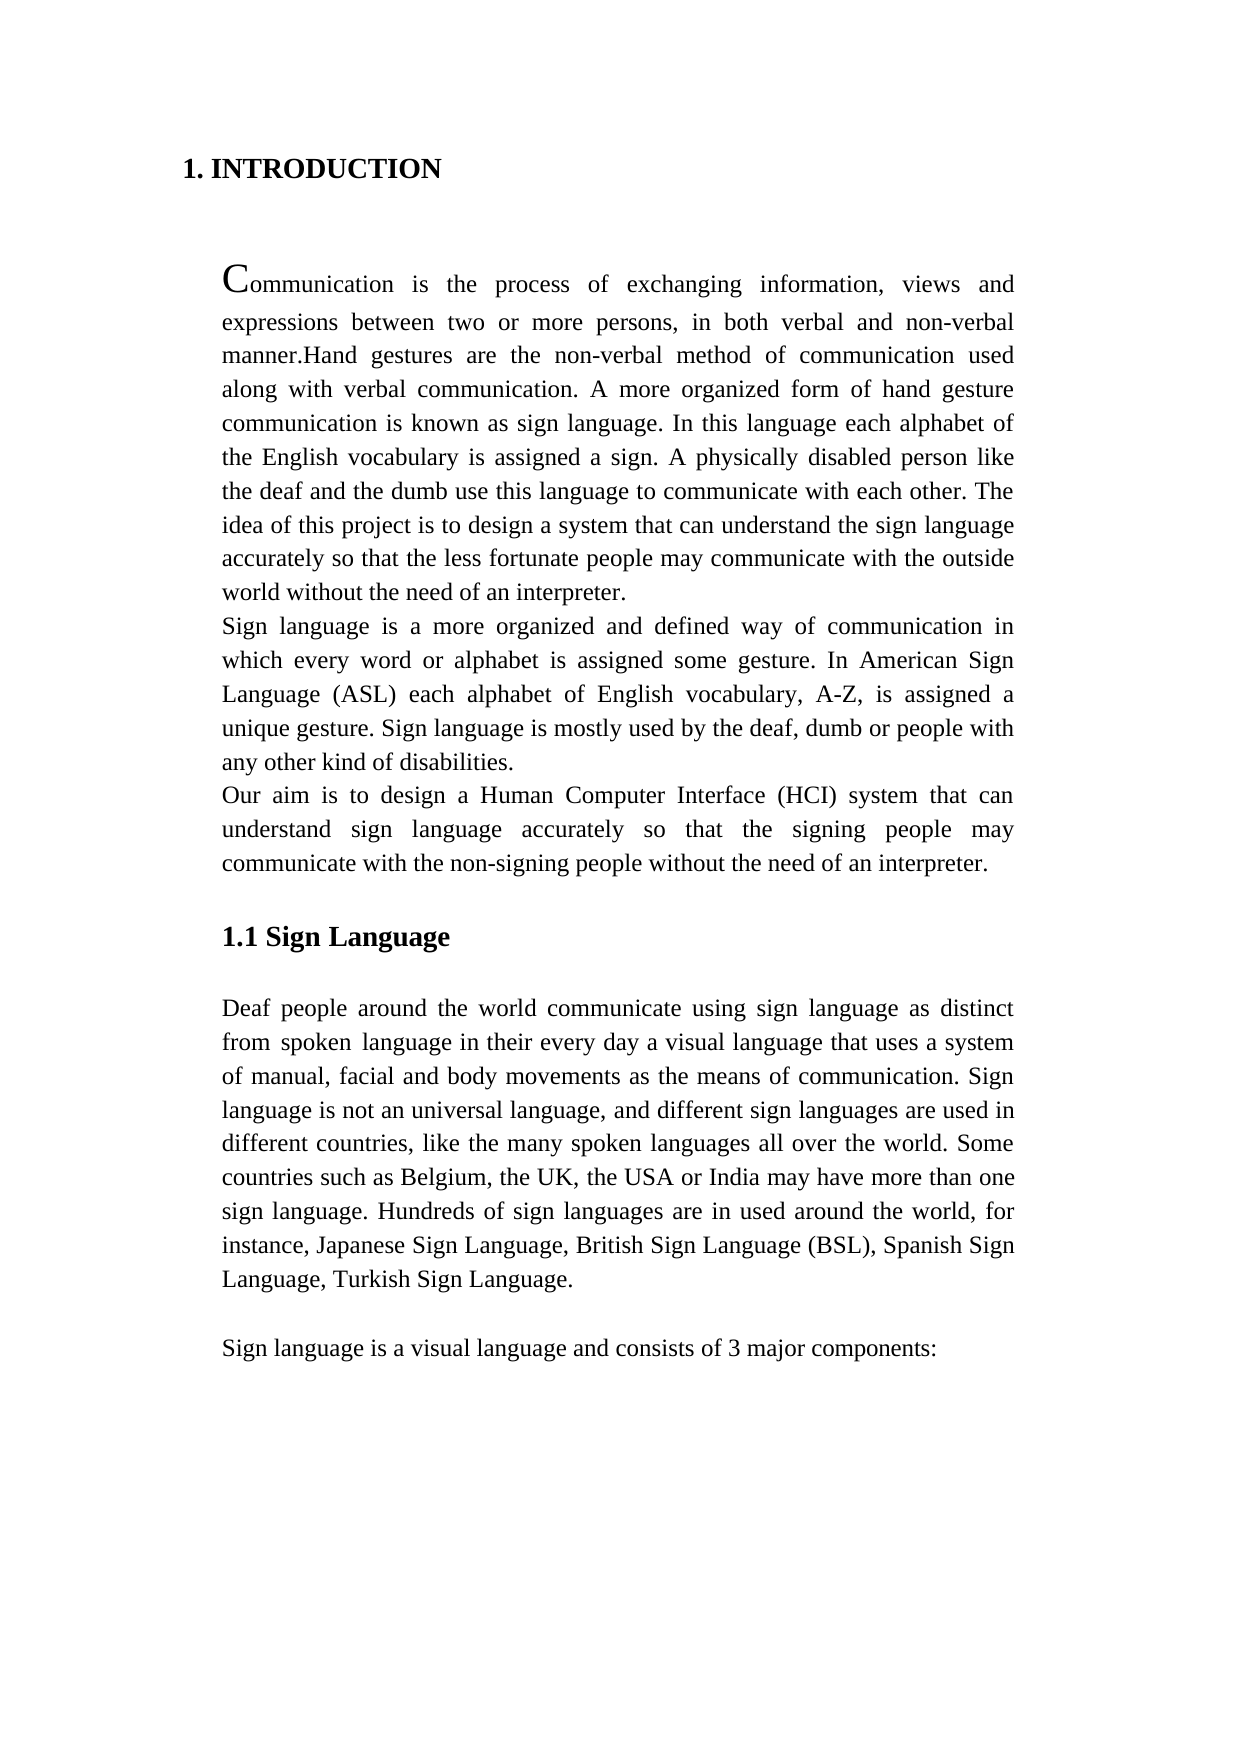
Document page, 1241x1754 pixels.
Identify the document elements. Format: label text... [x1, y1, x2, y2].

subtitle 1.1 Sign Language [222, 919, 1065, 952]
text Sign language is a visual language and consists of 3 major components: [222, 1333, 1065, 1362]
text Deaf people around the world communicate using sign language as distinct from spoken language in their every day a visual language that uses a system of manual, facial and body movements as the means of communication. Sign language is not an universal language, and different sign languages are used in different countries, like the many spoken languages all over the world. Some countries such as Belgium, the UK, the USA or India may have more than one sign language. Hundreds of sign languages are in used around the world, for instance, Japanese Sign Language, British Sign Language (BSL), Spanish Sign Language, Turkish Sign Language. [222, 993, 1015, 1293]
text Our aim is to design a Human Computer Interface (HCI) system that can understand sign language accurately so that the signing people may communicate with the non-signing people without the need of an interpreter. [222, 781, 1015, 877]
text Sign language is a more organized and defined way of communication in which every word or alphabet is assigned some gesture. In American Sign Language (ASL) each alphabet of English vocabulary, A-Z, is assigned a unique gesture. Sign language is mostly used by the deaf, dumb or people with any other kind of disabilities. [222, 611, 1015, 775]
subtitle 1. INTRODUCTION [175, 151, 1065, 184]
text Communication is the process of exchanging information, views and expressions between two or more persons, in both verbal and non-verbal manner.Hand gestures are the non-verbal method of communication used along with verbal communication. A more organized form of hand gesture communication is known as sign language. In this language each alphabet of the English vocabulary is assigned a sign. A physically disabled person like the deaf and the dumb use this language to communicate with each other. The idea of this project is to design a system that can understand the sign language accurately so that the less fortunate people may communicate with the outside world without the need of an interpreter. [222, 253, 1015, 606]
